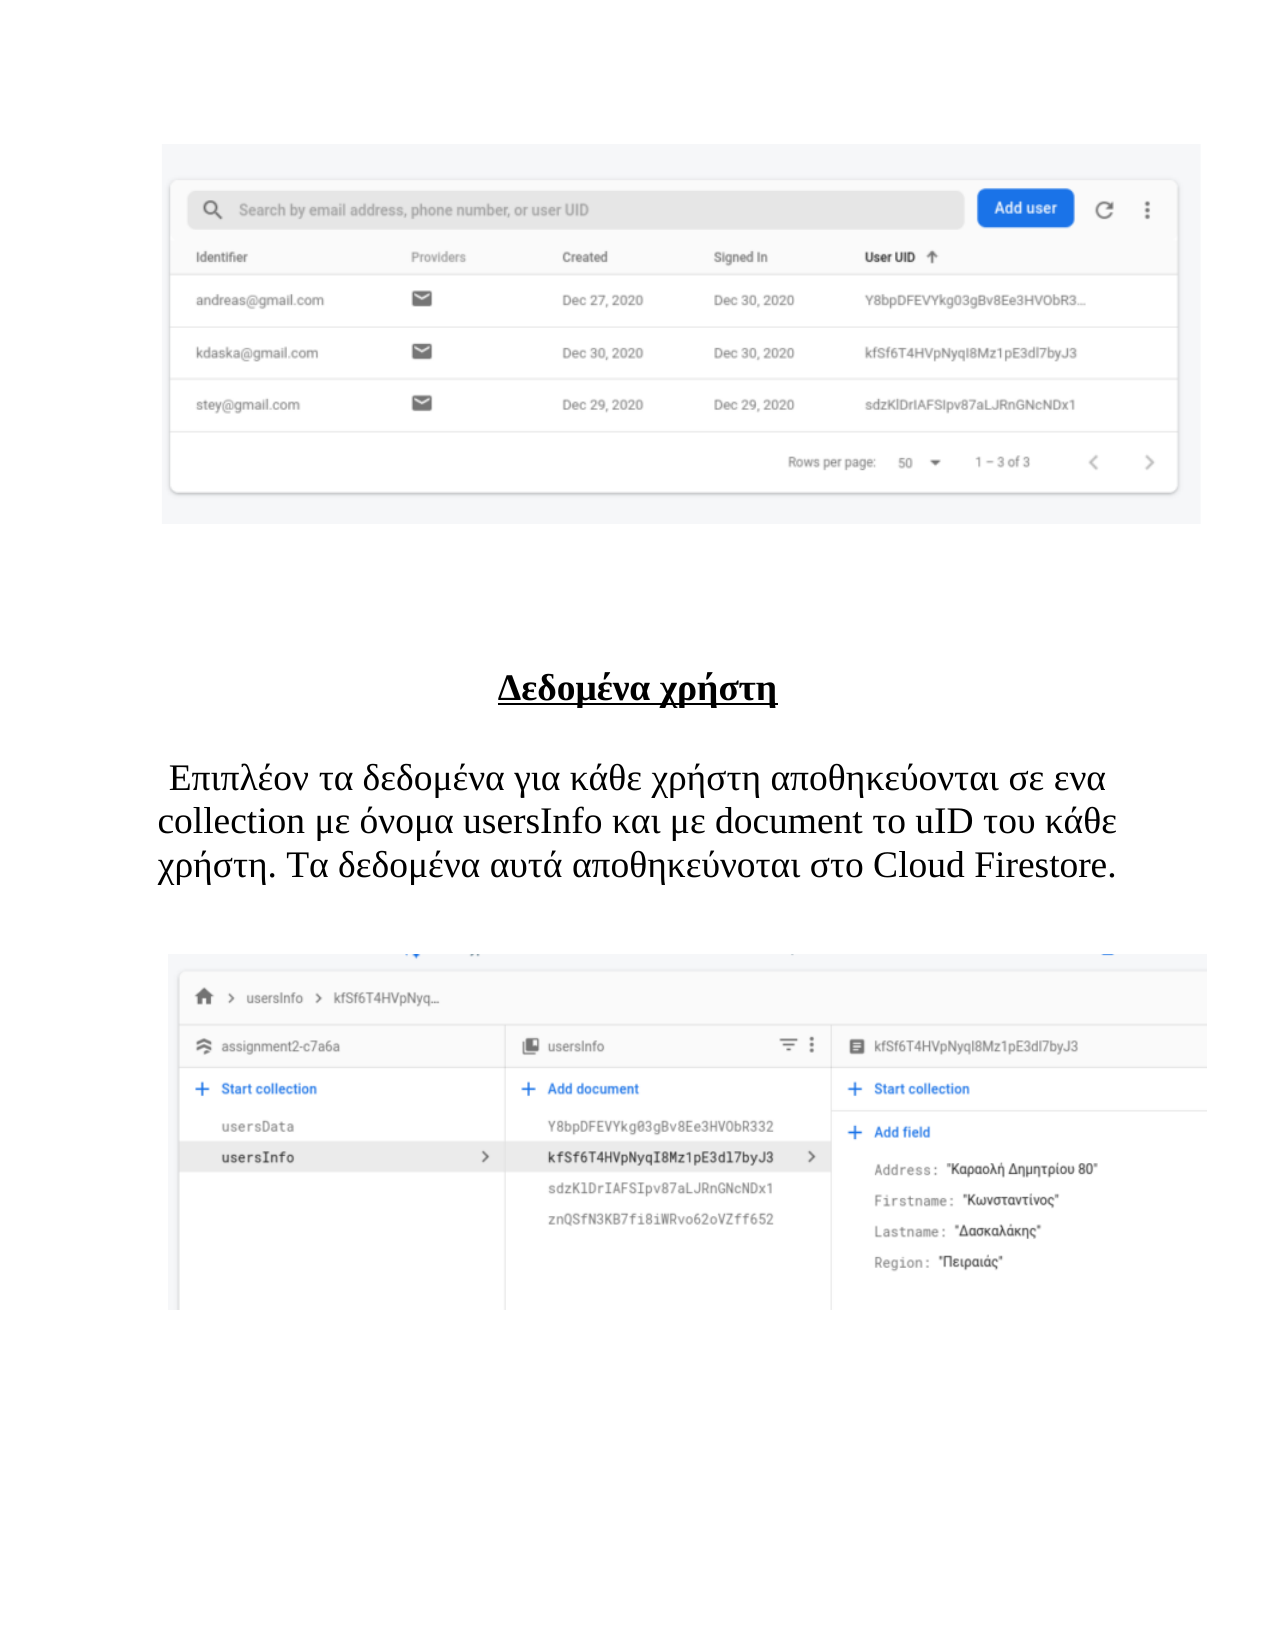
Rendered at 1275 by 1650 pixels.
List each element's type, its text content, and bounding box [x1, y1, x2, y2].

picture [168, 954, 1207, 1310]
text Δεδομένα χρήστη [118, 665, 1157, 708]
picture [161, 144, 1201, 524]
text Επιπλέον τα δεδομένα για κάθε χρήστη αποθηκεύονται σε ενα collection με όνομα usersInfo και με document το uID του κάθε χρήστη. Τα δεδομένα αυτά αποθηκεύνοται στο Cloud Firestore. [118, 756, 1157, 885]
